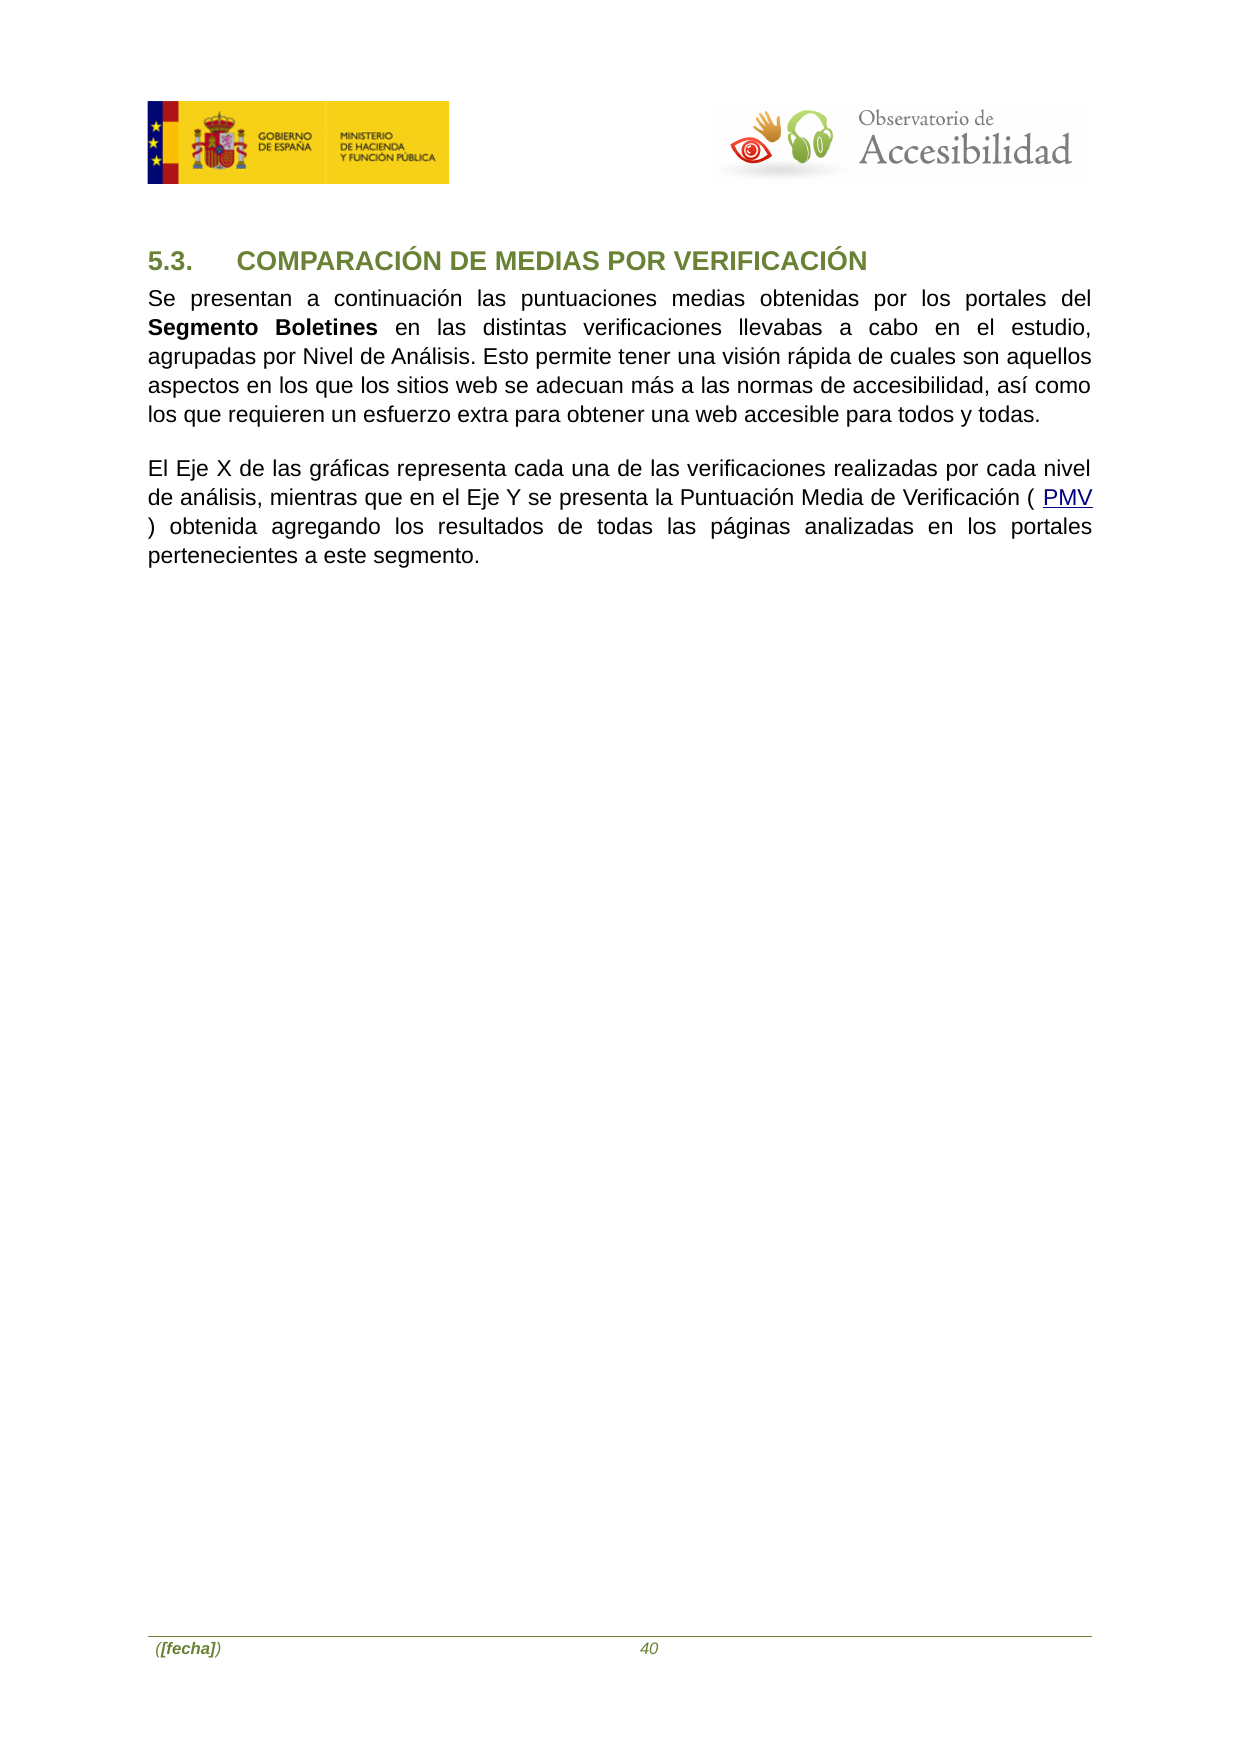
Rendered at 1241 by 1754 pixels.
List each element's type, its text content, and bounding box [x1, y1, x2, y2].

subtitle Comparación de medias por verificación [148, 245, 1092, 276]
text Se presentan a continuación las puntuaciones medias obtenidas por los portales del Segmento Boletines en las distintas verificaciones llevabas a cabo en el estudio, agrupadas por Nivel de Análisis. Esto permite tener una visión rápida de cuales son aquellos aspectos en los que los sitios web se adecuan más a las normas de accesibilidad, así como los que requieren un esfuerzo extra para obtener una web accesible para todos y todas. [148, 285, 1092, 427]
picture [147, 101, 450, 184]
text El Eje X de las gráficas representa cada una de las verificaciones realizadas por cada nivel de análisis, mientras que en el Eje Y se presenta la Puntuación Media de Verificación ( PMV ) obtenida agregando los resultados de todas las páginas analizadas en los portales pertenecientes a este segmento. [148, 455, 1092, 568]
picture [710, 101, 1086, 184]
